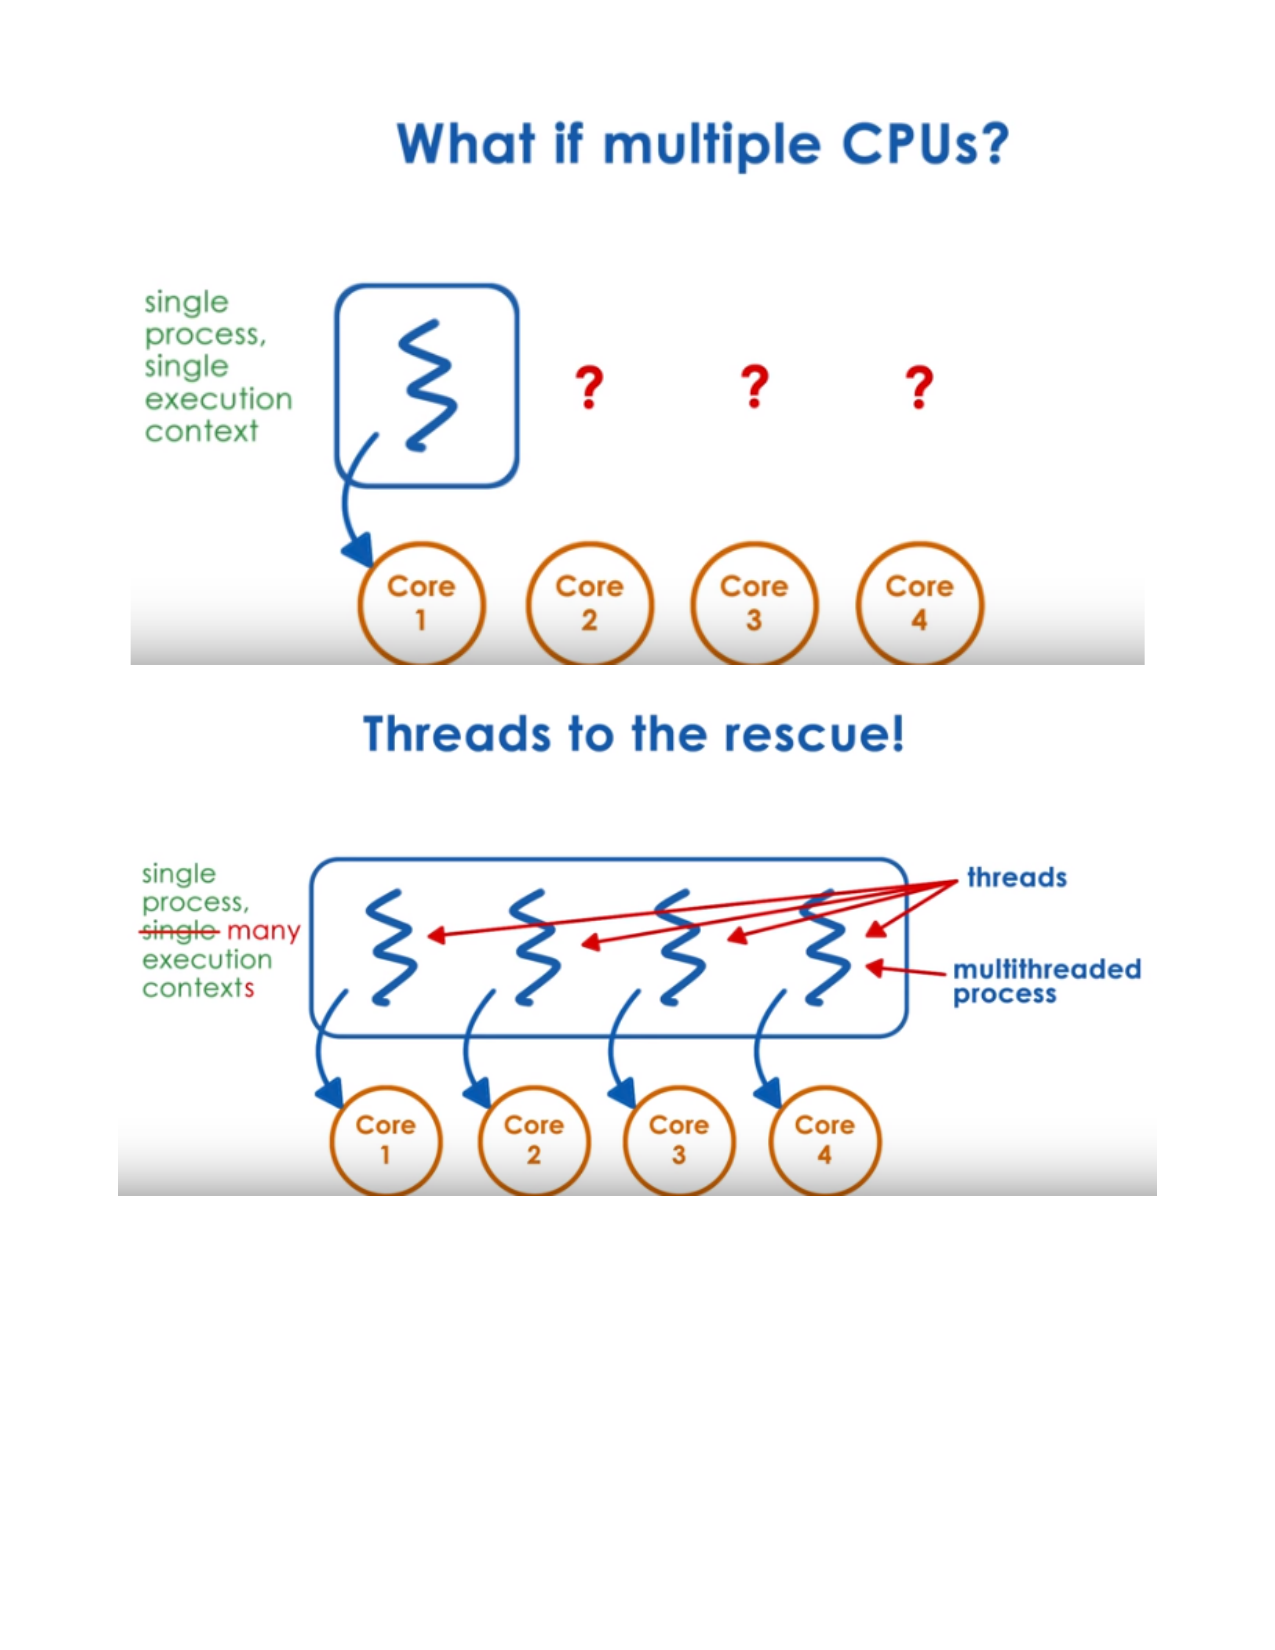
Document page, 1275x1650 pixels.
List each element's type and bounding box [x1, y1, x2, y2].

picture [130, 118, 1145, 665]
picture [118, 693, 1157, 1196]
